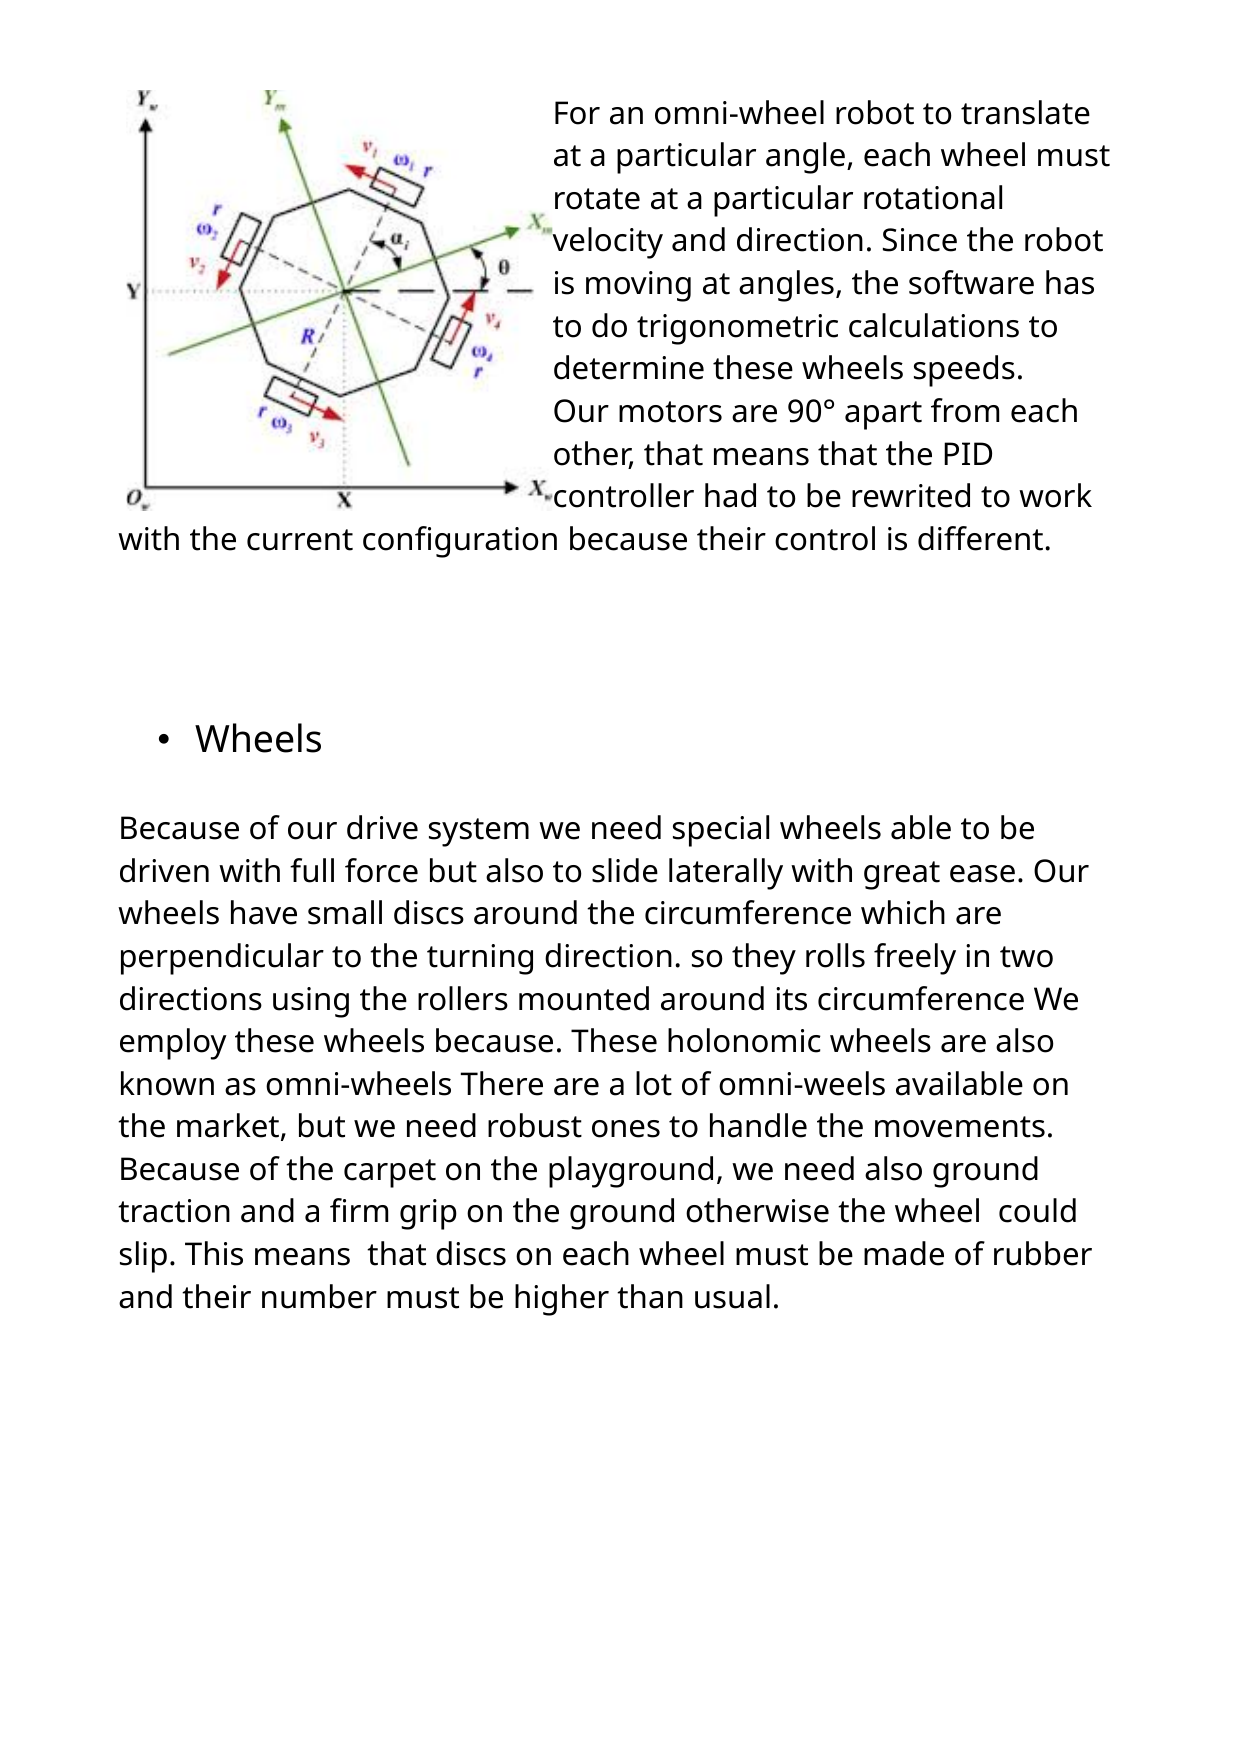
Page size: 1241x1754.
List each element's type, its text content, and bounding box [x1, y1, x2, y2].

list Wheels [157, 712, 1122, 763]
text Our motors are 90° apart from each other, that means that the PID controller had to be rewrited to work with the current configuration because their control is different. [118, 389, 1122, 559]
picture [126, 90, 553, 511]
text Because of our drive system we need special wheels able to be driven with full force but also to slide laterally with great ease. Our wheels have small discs around the circumference which are perpendicular to the turning direction. so they rolls freely in two directions using the rollers mounted around its circumference We employ these wheels because. These holonomic wheels are also known as omni-wheels There are a lot of omni-weels available on the market, but we need robust ones to handle the movements. Because of the carpet on the playground, we need also ground traction and a firm grip on the ground otherwise the wheel could slip. This means that discs on each wheel must be made of rubber and their number must be higher than usual. [118, 806, 1122, 1317]
text For an omni-wheel robot to translate at a particular angle, each wheel must rotate at a particular rotational velocity and direction. Since the robot is moving at angles, the software has to do trigonometric calculations to determine these wheels speeds. [553, 91, 1122, 389]
